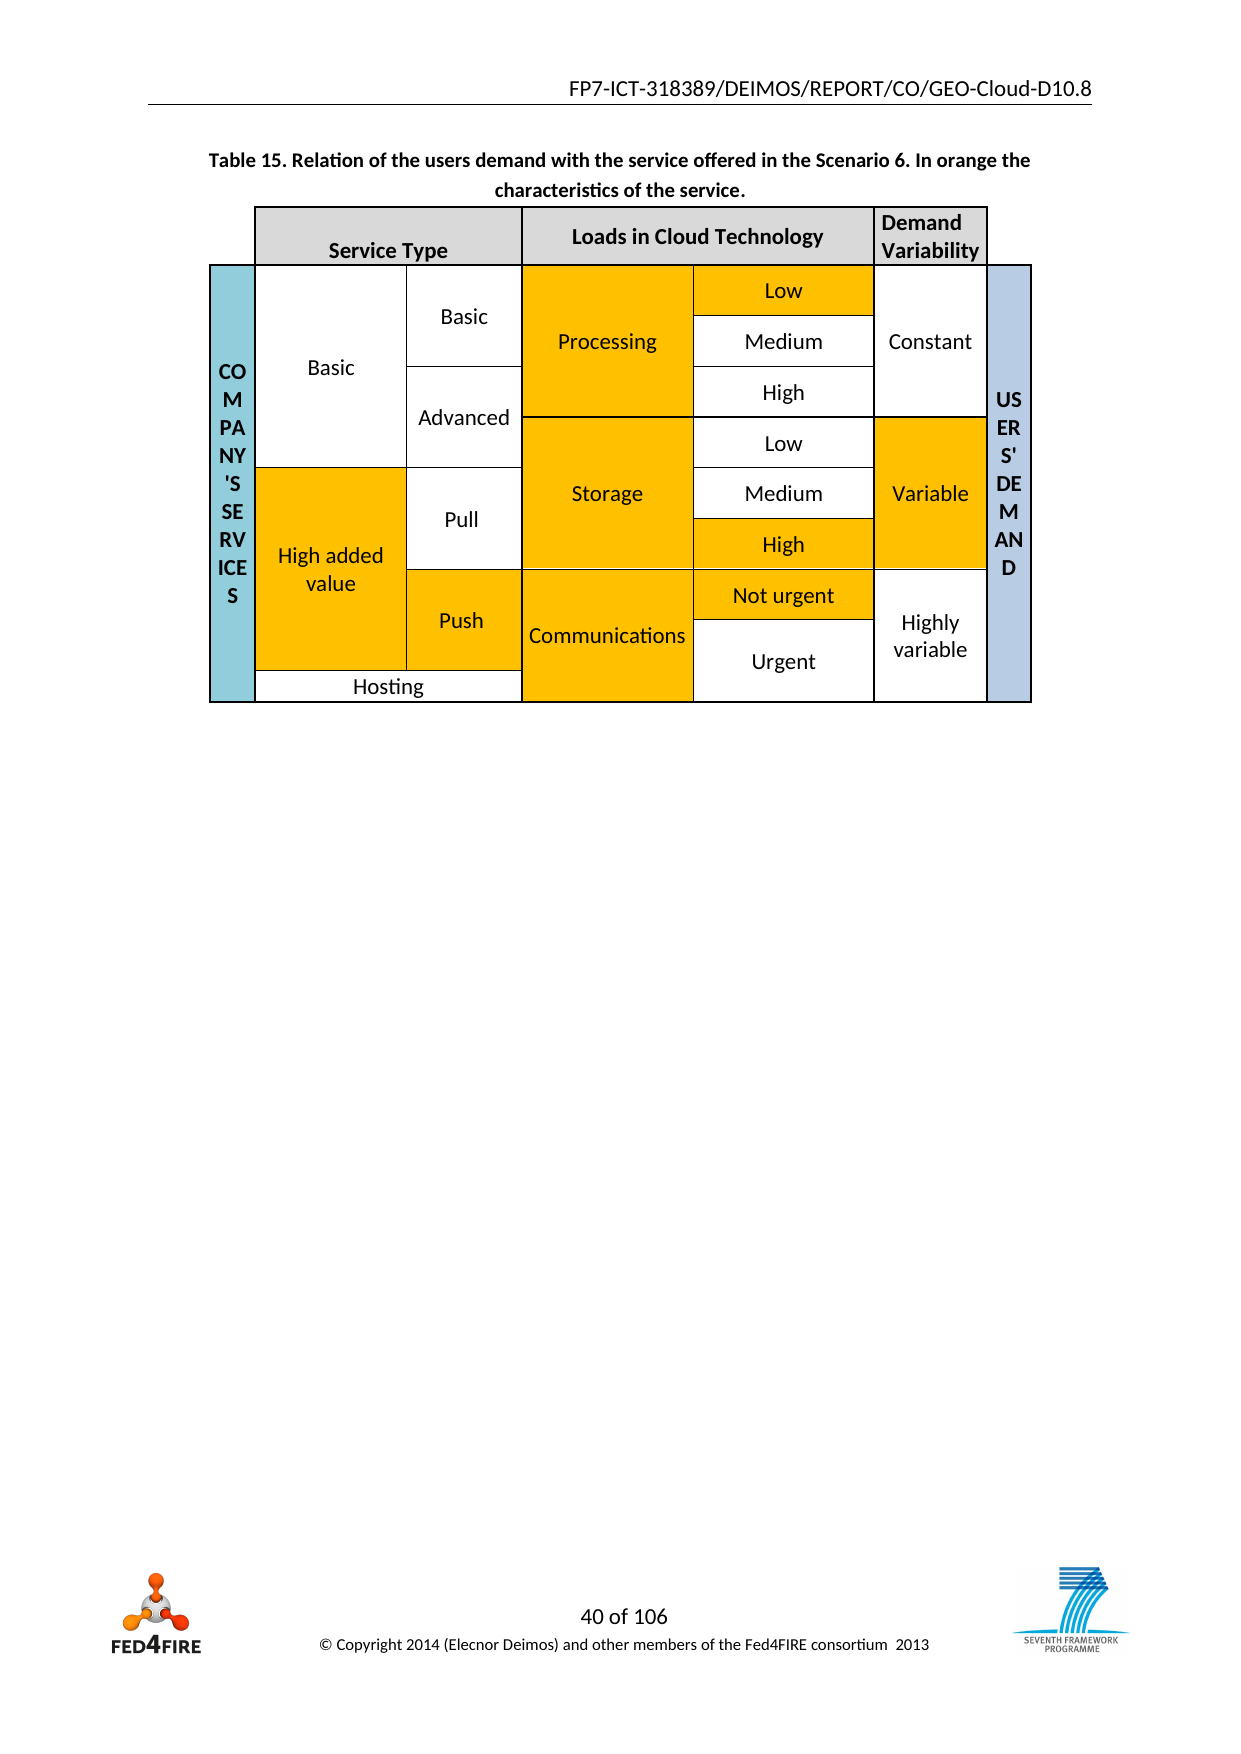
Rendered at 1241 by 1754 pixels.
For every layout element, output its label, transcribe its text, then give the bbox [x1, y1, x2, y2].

table_cell Urgent [694, 620, 873, 701]
table_header Service Type [256, 208, 521, 264]
table_header Loads in Cloud Technology [523, 208, 873, 264]
table_cell High added value [256, 468, 406, 670]
text Table 15. Relation of the users demand with the service offered in the Scenario 6. In orange the characteristics of the service. [148, 148, 1092, 202]
table_cell High [694, 519, 873, 568]
table_cell Advanced [407, 367, 521, 467]
table_cell COMPANY'S SERVICES [211, 266, 254, 701]
table_cell Hosting [256, 671, 521, 701]
table_cell Variable [875, 418, 986, 568]
table_cell Medium [694, 468, 873, 518]
table_cell Basic [407, 266, 521, 366]
table_cell Highly variable [875, 570, 986, 701]
table_header Demand Variability [875, 208, 986, 264]
table_cell Storage [523, 418, 693, 568]
table_header [210, 206, 254, 264]
table_cell Communications [523, 570, 693, 701]
table_cell Pull [407, 468, 521, 568]
table_header [988, 206, 1031, 264]
table_cell Basic [256, 266, 406, 467]
table_cell Not urgent [694, 570, 873, 619]
table_cell Processing [523, 266, 693, 416]
table_cell Push [407, 570, 521, 670]
table_cell Medium [694, 316, 873, 366]
table_cell Low [694, 266, 873, 315]
table_cell Constant [875, 266, 986, 416]
table_cell Low [694, 418, 873, 467]
table_cell USERS' DEMAND [988, 266, 1030, 701]
table_cell High [694, 367, 873, 416]
